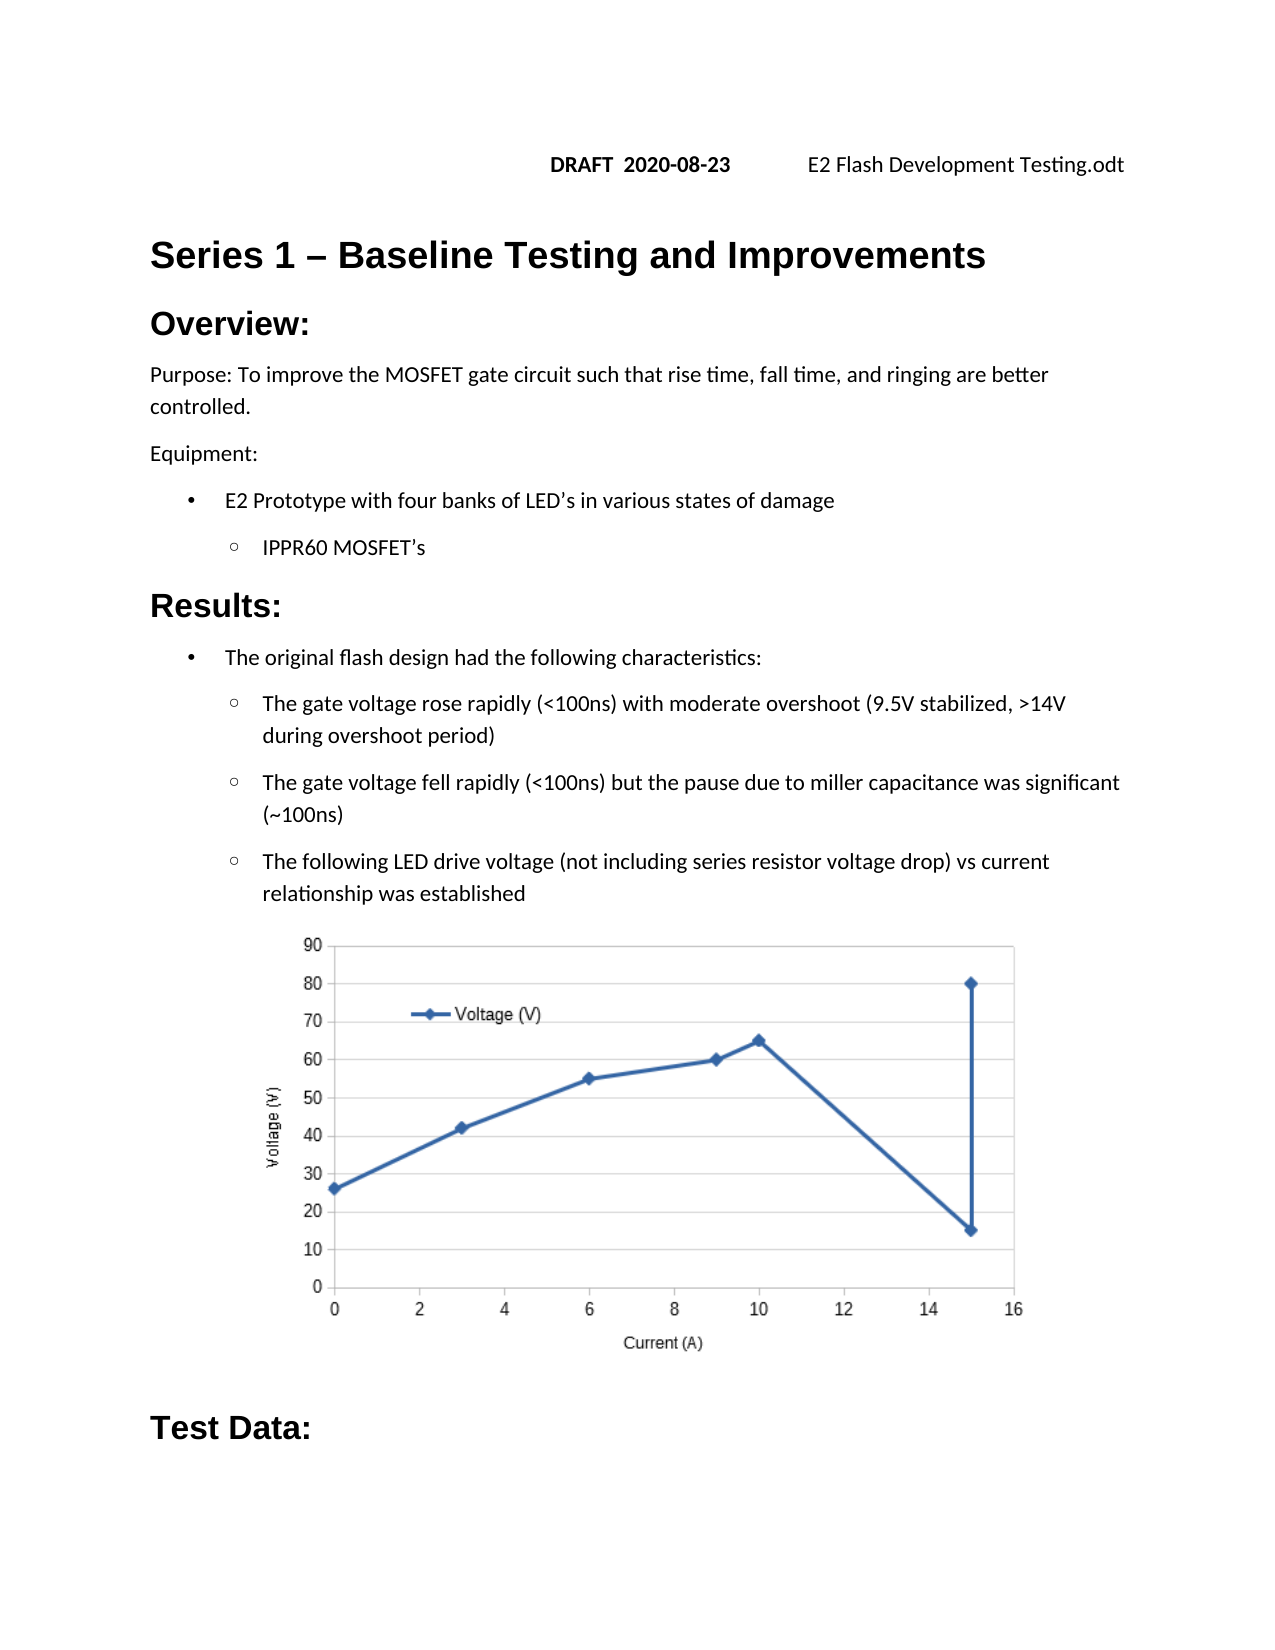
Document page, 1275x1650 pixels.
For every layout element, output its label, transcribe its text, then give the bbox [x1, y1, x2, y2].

text Purpose: To improve the MOSFET gate circuit such that rise time, fall time, and ringing are better controlled. [150, 360, 1125, 421]
subtitle Test Data: [150, 933, 1125, 1447]
list The gate voltage fell rapidly (<100ns) but the pause due to miller capacitance was significant (~100ns) [225, 768, 1125, 829]
list IPPR60 MOSFET’s [225, 533, 1125, 561]
picture [236, 926, 1039, 1378]
list E2 Prototype with four banks of LED’s in various states of damage [187, 486, 1125, 514]
subtitle Results: [150, 586, 1125, 624]
subtitle Overview: [150, 303, 1125, 342]
subtitle Series 1 – Baseline Testing and Improvements [150, 232, 1125, 276]
text Equipment: [150, 439, 1125, 467]
list The following LED drive voltage (not including series resistor voltage drop) vs current relationship was established [225, 847, 1125, 908]
list The gate voltage rose rapidly (<100ns) with moderate overshoot (9.5V stabilized, >14V during overshoot period) [225, 689, 1125, 750]
list The original flash design had the following characteristics: [187, 643, 1125, 671]
